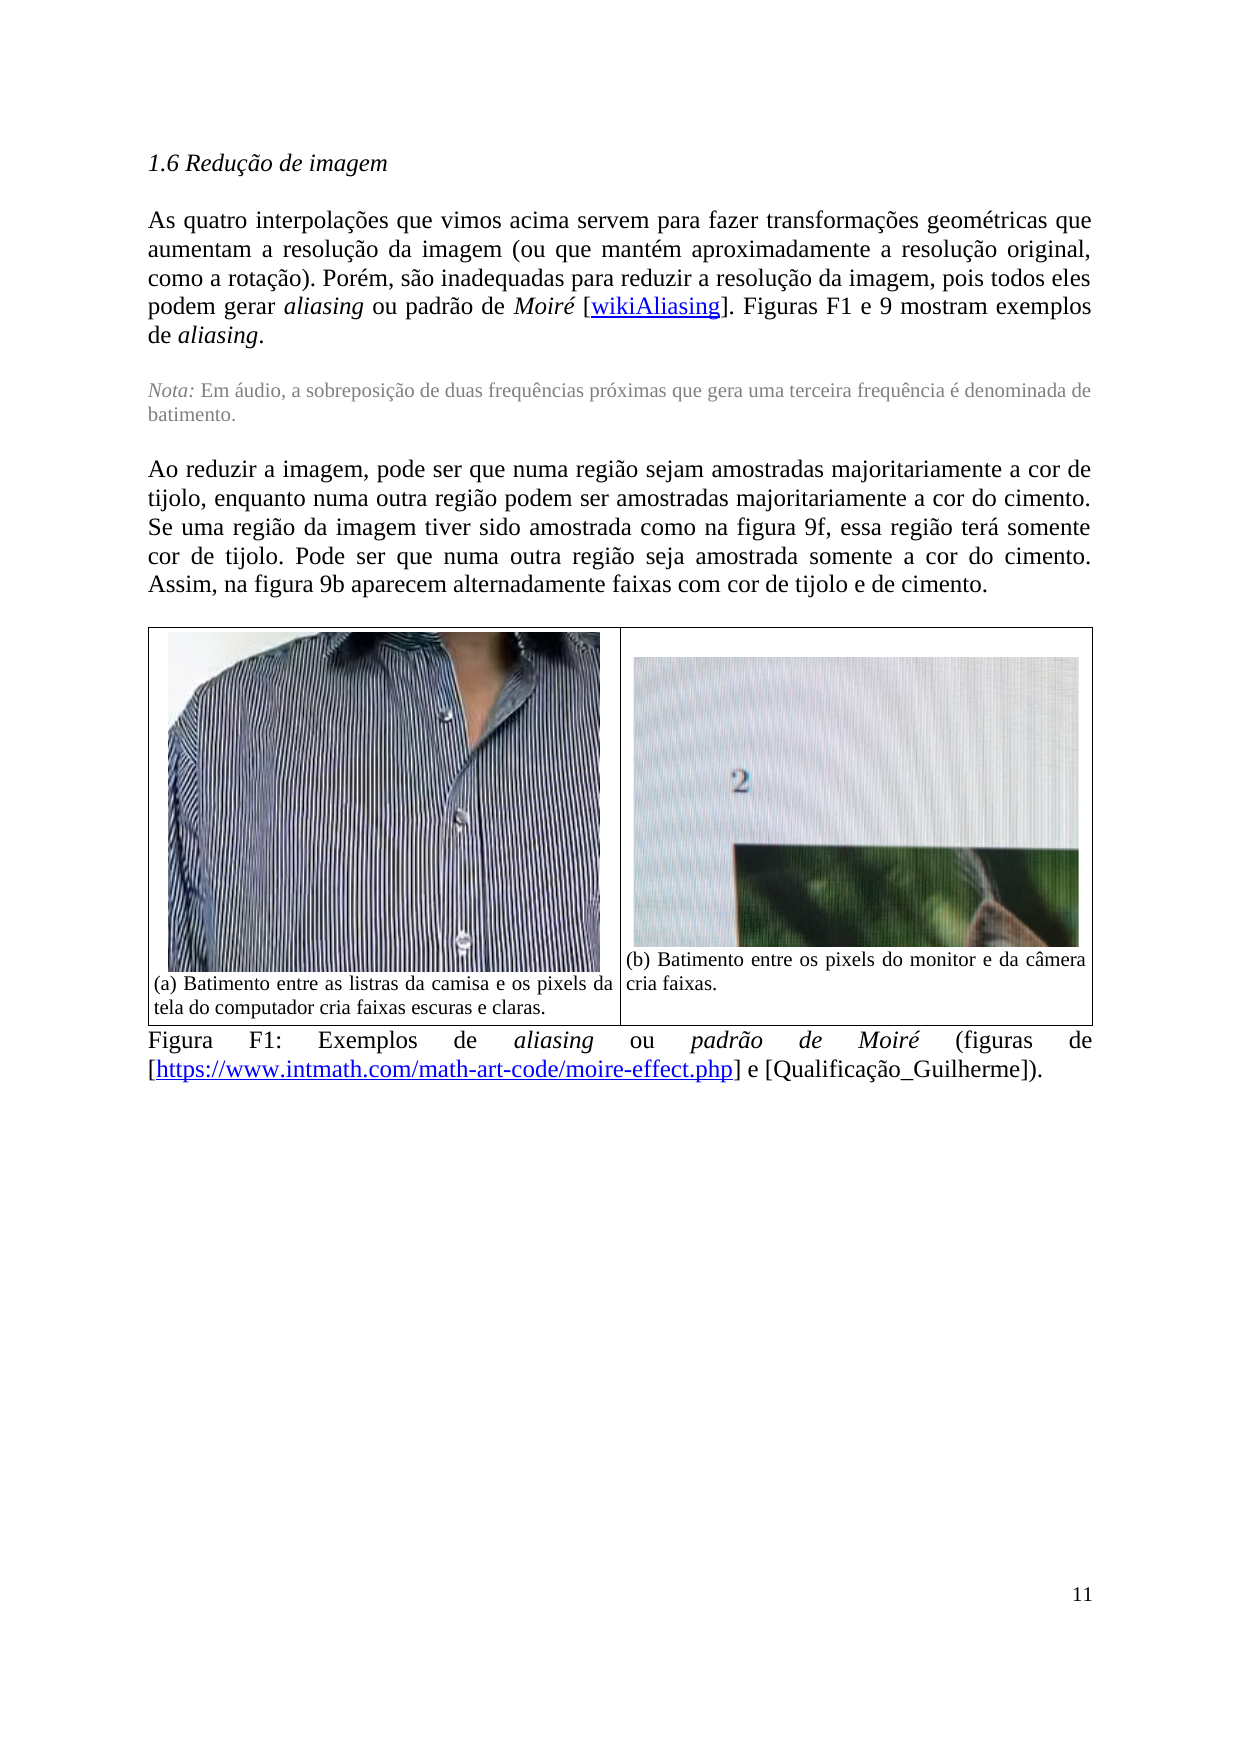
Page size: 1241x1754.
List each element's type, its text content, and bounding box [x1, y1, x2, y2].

table_header (a) Batimento entre as listras da camisa e os pixels da tela do computador cria faixas escuras e claras. [149, 628, 620, 1025]
text As quatro interpolações que vimos acima servem para fazer transformações geométricas que aumentam a resolução da imagem (ou que mantém aproximadamente a resolução original, como a rotação). Porém, são inadequadas para reduzir a resolução da imagem, pois todos eles podem gerar aliasing ou padrão de Moiré [wikiAliasing]. Figuras F1 e 9 mostram exemplos de aliasing. [148, 205, 1092, 349]
picture [168, 632, 600, 972]
text Figura F1: Exemplos de aliasing ou padrão de Moiré (figuras de [https://www.intmath.com/math-art-code/moire-effect.php] e [Qualificação_Guilherme]). [148, 1026, 1092, 1083]
picture [633, 657, 1079, 947]
text Nota: Em áudio, a sobreposição de duas frequências próximas que gera uma terceira frequência é denominada de batimento. [148, 378, 1092, 426]
table_header (b) Batimento entre os pixels do monitor e da câmera cria faixas. [621, 628, 1092, 1025]
text Ao reduzir a imagem, pode ser que numa região sejam amostradas majoritariamente a cor de tijolo, enquanto numa outra região podem ser amostradas majoritariamente a cor do cimento. Se uma região da imagem tiver sido amostrada como na figura 9f, essa região terá somente cor de tijolo. Pode ser que numa outra região seja amostrada somente a cor do cimento. Assim, na figura 9b aparecem alternadamente faixas com cor de tijolo e de cimento. [148, 454, 1092, 598]
text 1.6 Redução de imagem [148, 148, 1092, 176]
